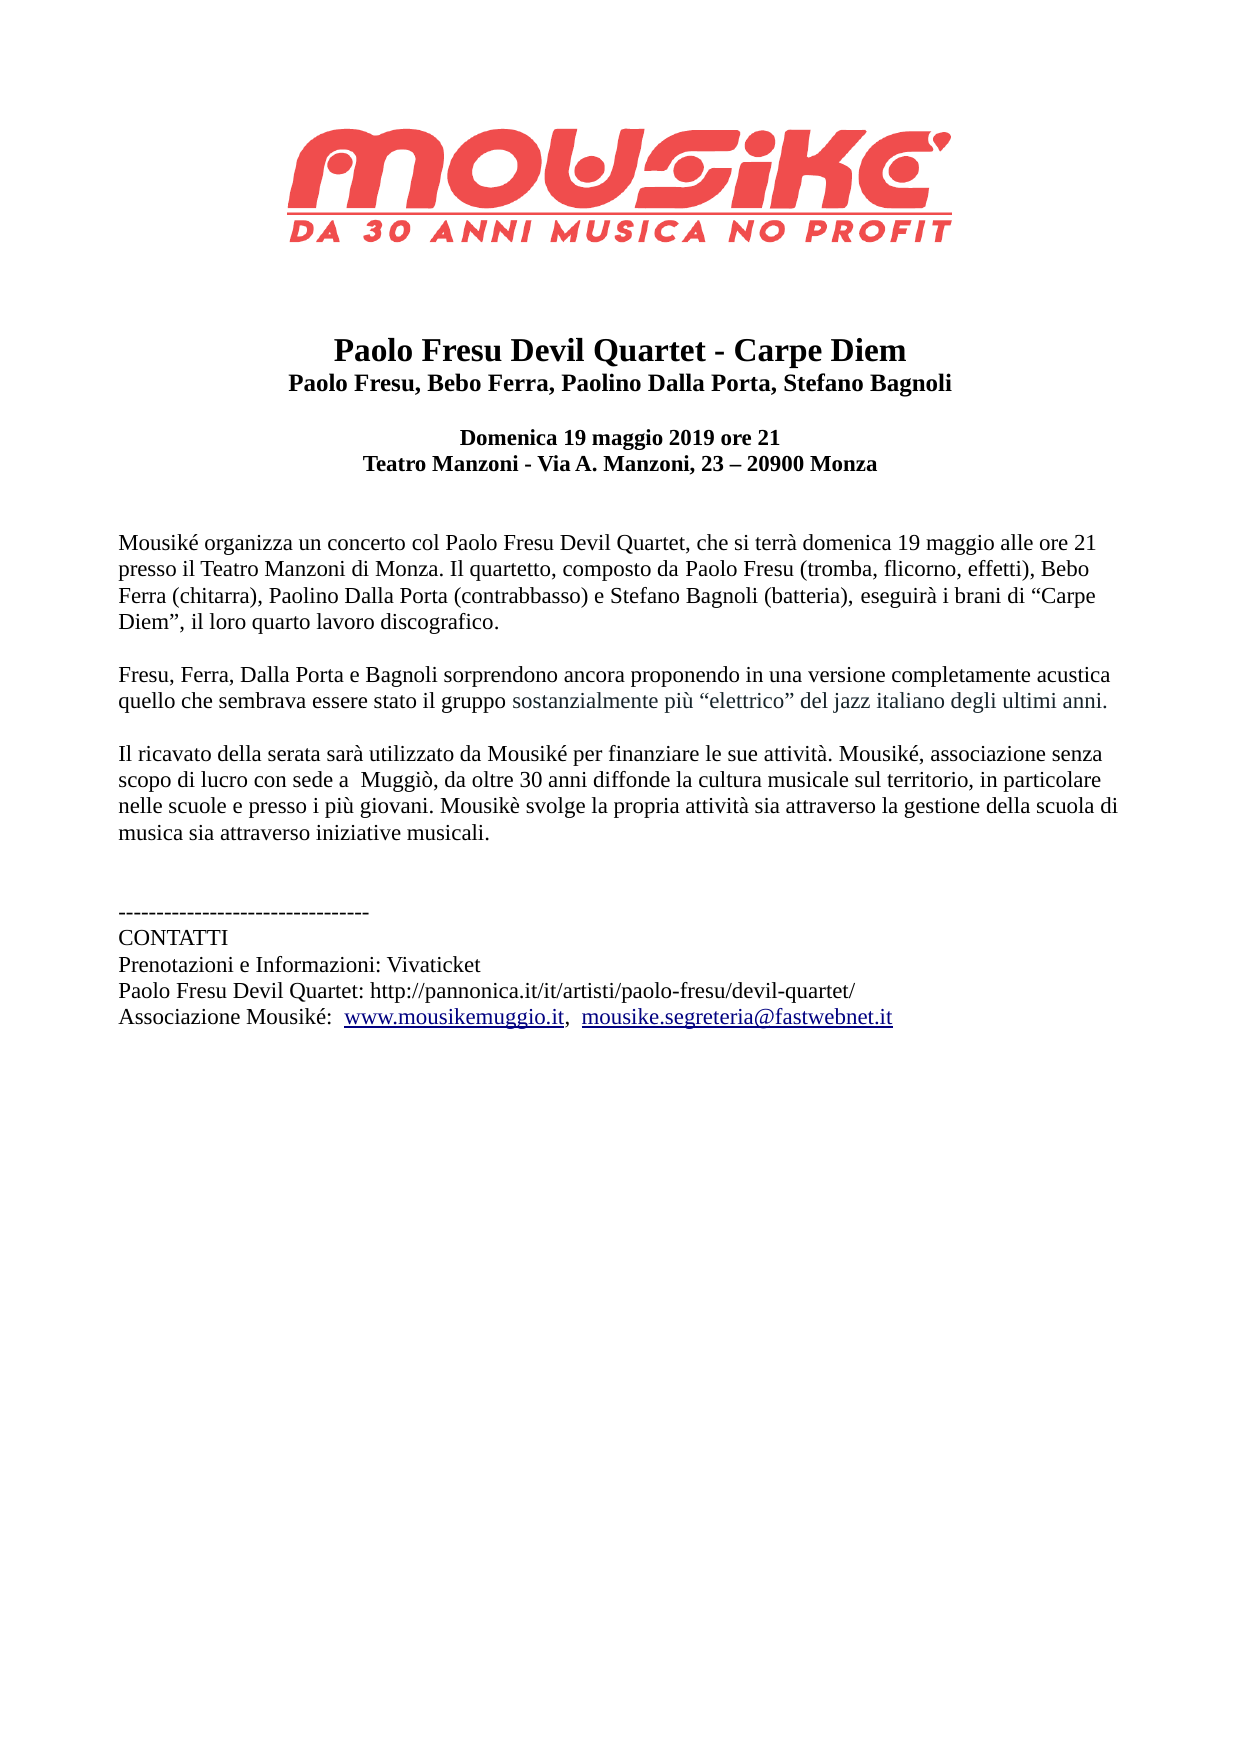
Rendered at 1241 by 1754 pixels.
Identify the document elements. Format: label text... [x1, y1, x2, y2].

text --------------------------------- [118, 898, 1122, 924]
text Paolo Fresu Devil Quartet - Carpe Diem [118, 330, 1122, 368]
text Paolo Fresu, Bebo Ferra, Paolino Dalla Porta, Stefano Bagnoli [118, 368, 1122, 397]
text Teatro Manzoni - Via A. Manzoni, 23 – 20900 Monza [118, 450, 1122, 476]
text Mousiké organizza un concerto col Paolo Fresu Devil Quartet, che si terrà domenica 19 maggio alle ore 21 presso il Teatro Manzoni di Monza. Il quartetto, composto da Paolo Fresu (tromba, flicorno, effetti), Bebo Ferra (chitarra), Paolino Dalla Porta (contrabbasso) e Stefano Bagnoli (batteria), eseguirà i brani di “Carpe Diem”, il loro quarto lavoro discografico. [118, 529, 1122, 634]
text Domenica 19 maggio 2019 ore 21 [118, 423, 1122, 450]
text CONTATTI [118, 924, 1122, 951]
text Associazione Mousiké: www.mousikemuggio.it, mousike.segreteria@fastwebnet.it [118, 1003, 1122, 1030]
text Il ricavato della serata sarà utilizzato da Mousiké per finanziare le sue attività. Mousiké, associazione senza scopo di lucro con sede a Muggiò, da oltre 30 anni diffonde la cultura musicale sul territorio, in particolare nelle scuole e presso i più giovani. Mousikè svolge la propria attività sia attraverso la gestione della scuola di musica sia attraverso iniziative musicali. [118, 740, 1122, 845]
text Prenotazioni e Informazioni: Vivaticket [118, 951, 1122, 977]
text Paolo Fresu Devil Quartet: http://pannonica.it/it/artisti/paolo-fresu/devil-quartet/ [118, 977, 1122, 1003]
text Fresu, Ferra, Dalla Porta e Bagnoli sorprendono ancora proponendo in una versione completamente acustica quello che sembrava essere stato il gruppo sostanzialmente più “elettrico” del jazz italiano degli ultimi anni. [118, 661, 1122, 713]
